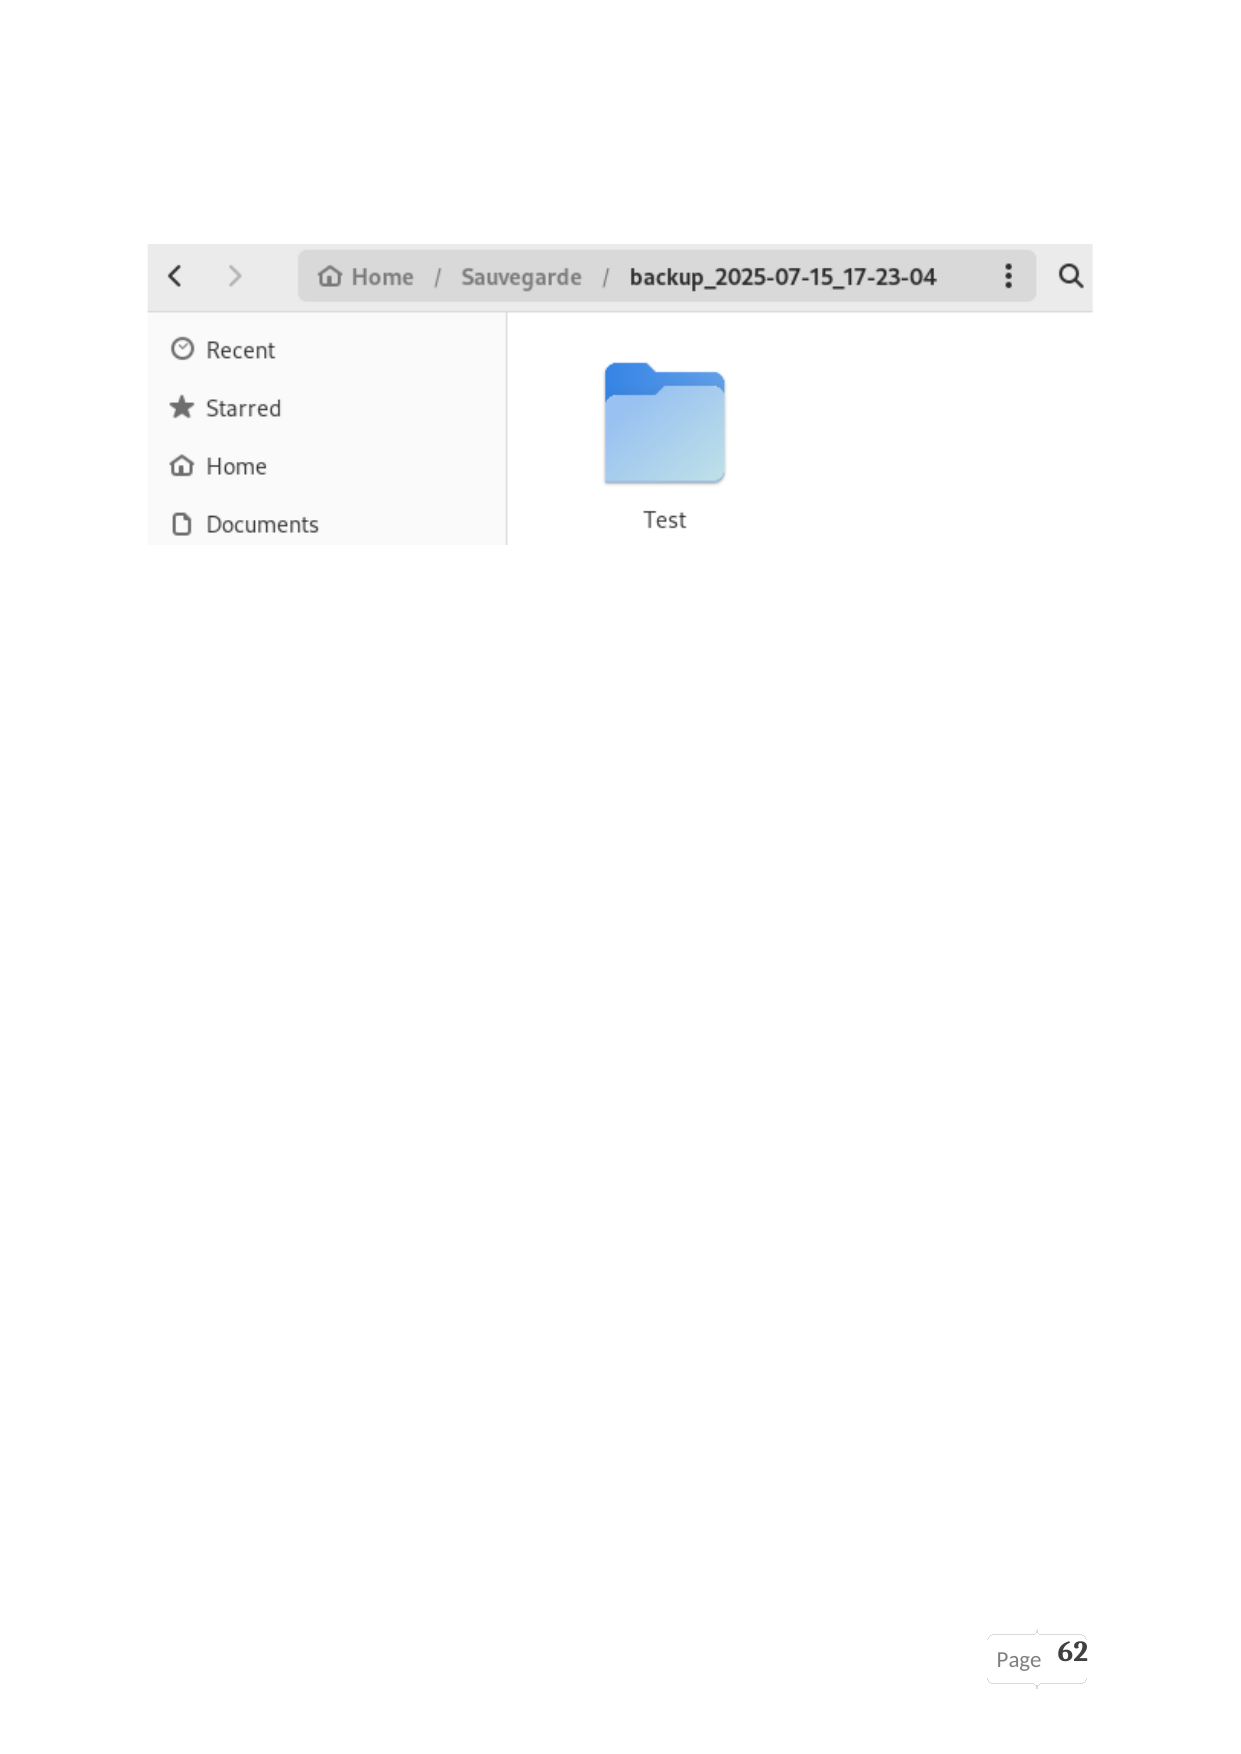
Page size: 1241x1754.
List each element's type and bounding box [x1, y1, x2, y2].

picture [147, 244, 1093, 545]
